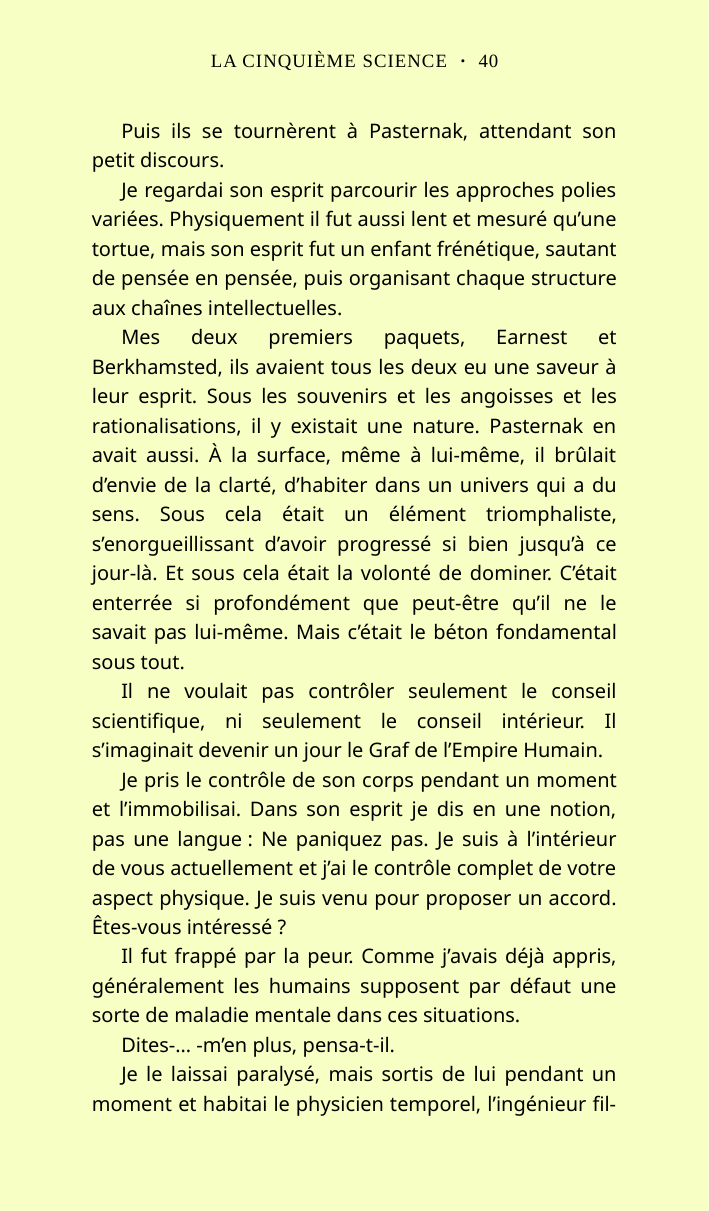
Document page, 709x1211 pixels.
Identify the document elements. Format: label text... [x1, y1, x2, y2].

text Puis ils se tournèrent à Pasternak, attendant son petit discours. [92, 115, 617, 174]
text Il fut frappé par la peur. Comme j’avais déjà appris, généralement les humains supposent par défaut une sorte de maladie mentale dans ces situations. [92, 940, 617, 1029]
text Dites-… -m’en plus, pensa-t-il. [92, 1029, 617, 1058]
text Il ne voulait pas contrôler seulement le conseil scientifique, ni seulement le conseil intérieur. Il s’imaginait devenir un jour le Graf de l’Empire Humain. [92, 675, 617, 763]
text Je le laissai paralysé, mais sortis de lui pendant un moment et habitai le physicien temporel, l’ingénieur fil- [92, 1058, 617, 1117]
text Mes deux premiers paquets, Earnest et Berkhamsted, ils avaient tous les deux eu une saveur à leur esprit. Sous les souvenirs et les angoisses et les rationalisations, il y existait une nature. Pasternak en avait aussi. À la surface, même à lui-même, il brûlait d’envie de la clarté, d’habiter dans un univers qui a du sens. Sous cela était un élément triomphaliste, s’enorgueillissant d’avoir progressé si bien jusqu’à ce jour-là. Et sous cela était la volonté de dominer. C’était enterrée si profondément que peut-être qu’il ne le savait pas lui-même. Mais c’était le béton fondamental sous tout. [92, 321, 617, 675]
text Je regardai son esprit parcourir les approches polies variées. Physiquement il fut aussi lent et mesuré qu’une tortue, mais son esprit fut un enfant frénétique, sautant de pensée en pensée, puis organisant chaque structure aux chaînes intellectuelles. [92, 174, 617, 321]
text Je pris le contrôle de son corps pendant un moment et l’immobilisai. Dans son esprit je dis en une notion, pas une langue : Ne paniquez pas. Je suis à l’intérieur de vous actuellement et j’ai le contrôle complet de votre aspect physique. Je suis venu pour proposer un accord. Êtes-vous intéressé ? [92, 763, 617, 940]
